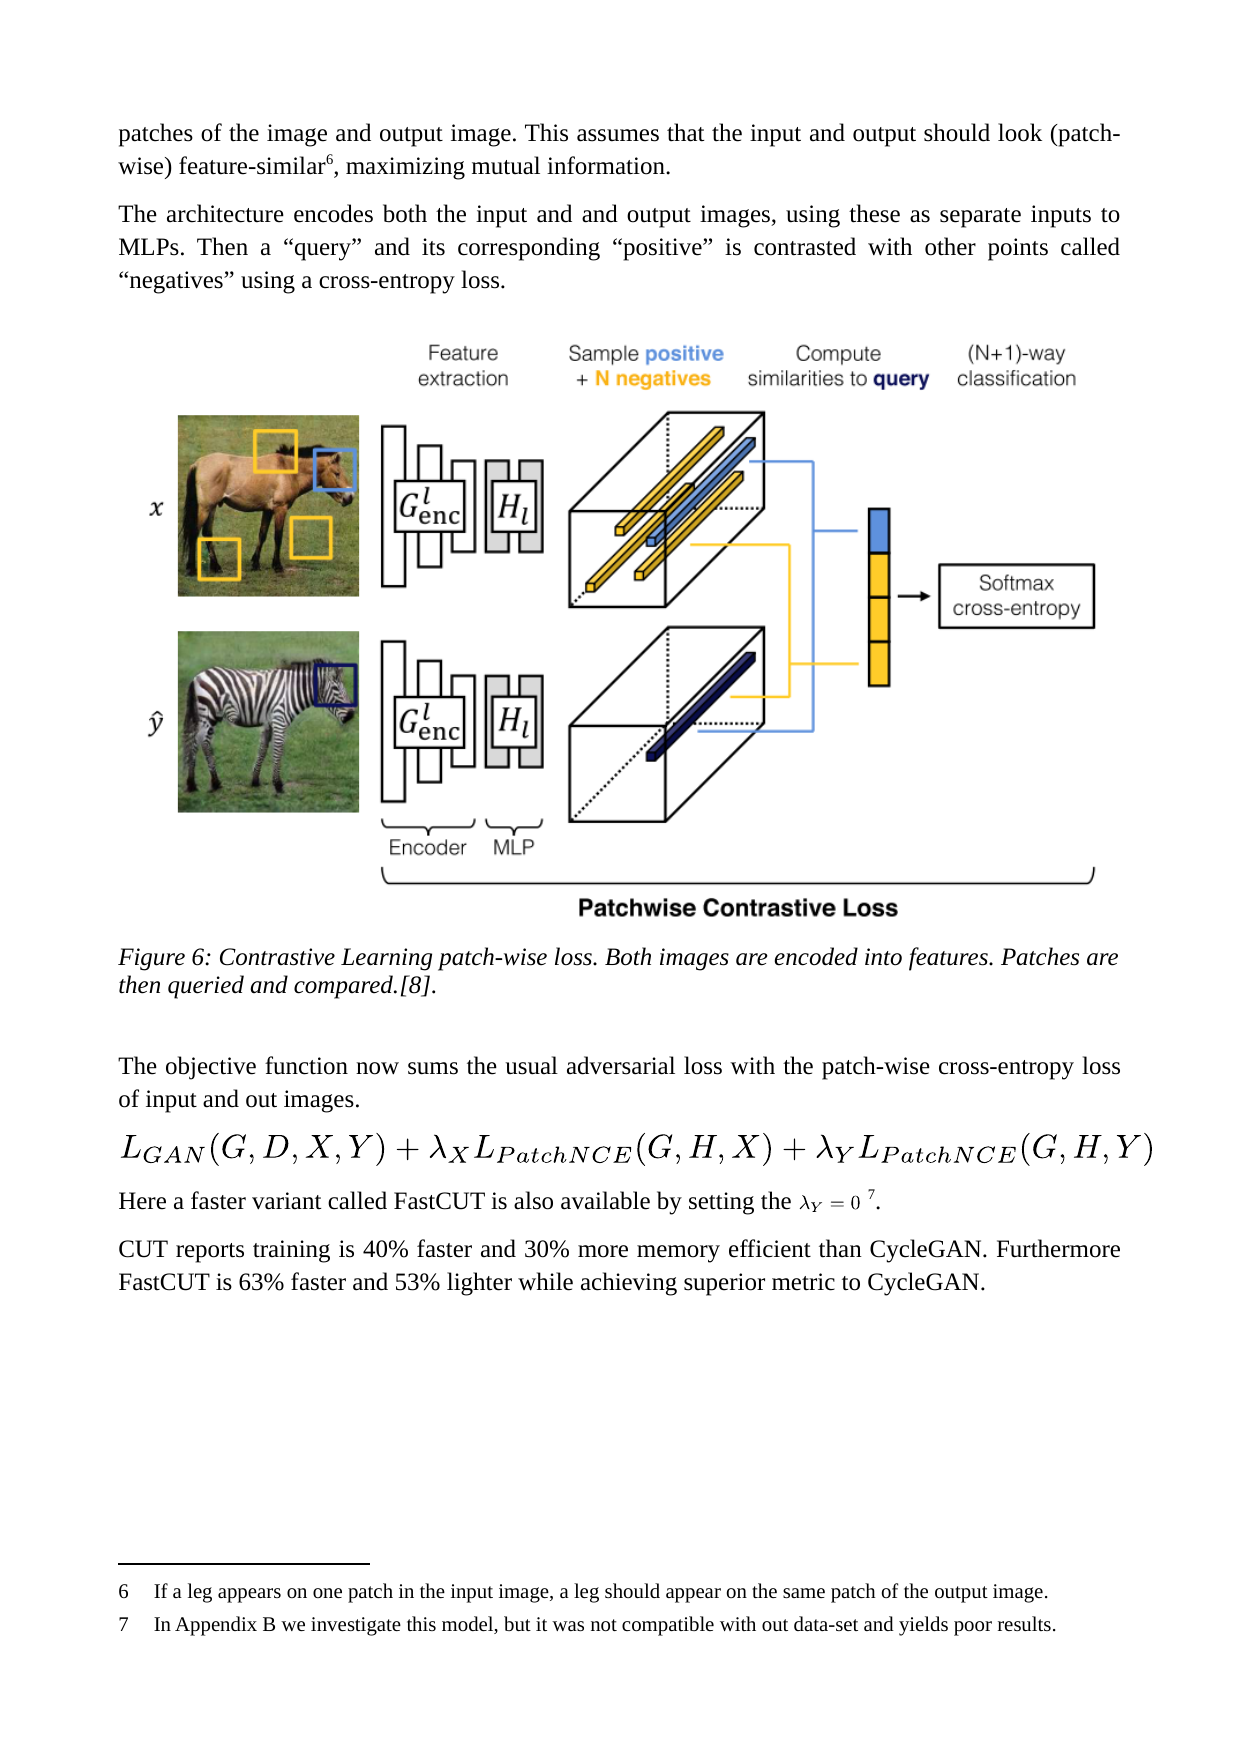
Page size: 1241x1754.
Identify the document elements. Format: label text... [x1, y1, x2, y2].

text CUT reports training is 40% faster and 30% more memory efficient than CycleGAN. Furthermore FastCUT is 63% faster and 53% lighter while achieving superior metric to CycleGAN. [118, 1234, 1122, 1296]
text patches of the image and output image. This assumes that the input and output should look (patch-wise) feature-similar, maximizing mutual information. [118, 118, 1122, 180]
text The architecture encodes both the input and and output images, using these as separate inputs to MLPs. Then a “query” and its corresponding “positive” is contrasted with other points called “negatives” using a cross-entropy loss. [118, 199, 1122, 293]
text If a leg appears on one patch in the input image, a leg should appear on the same patch of the output image. [118, 1579, 1122, 1603]
picture [118, 325, 1123, 942]
text Here a faster variant called FastCUT is also available by setting the . [118, 1186, 1122, 1215]
text In Appendix B we investigate this model, but it was not compatible with out data-set and yields poor results. [118, 1612, 1122, 1636]
text The objective function now sums the usual adversarial loss with the patch-wise cross-entropy loss of input and out images. [118, 1051, 1122, 1113]
text Figure 6: Contrastive Learning patch-wise loss. Both images are encoded into features. Patches are then queried and compared.[8]⁠. [118, 942, 1122, 999]
